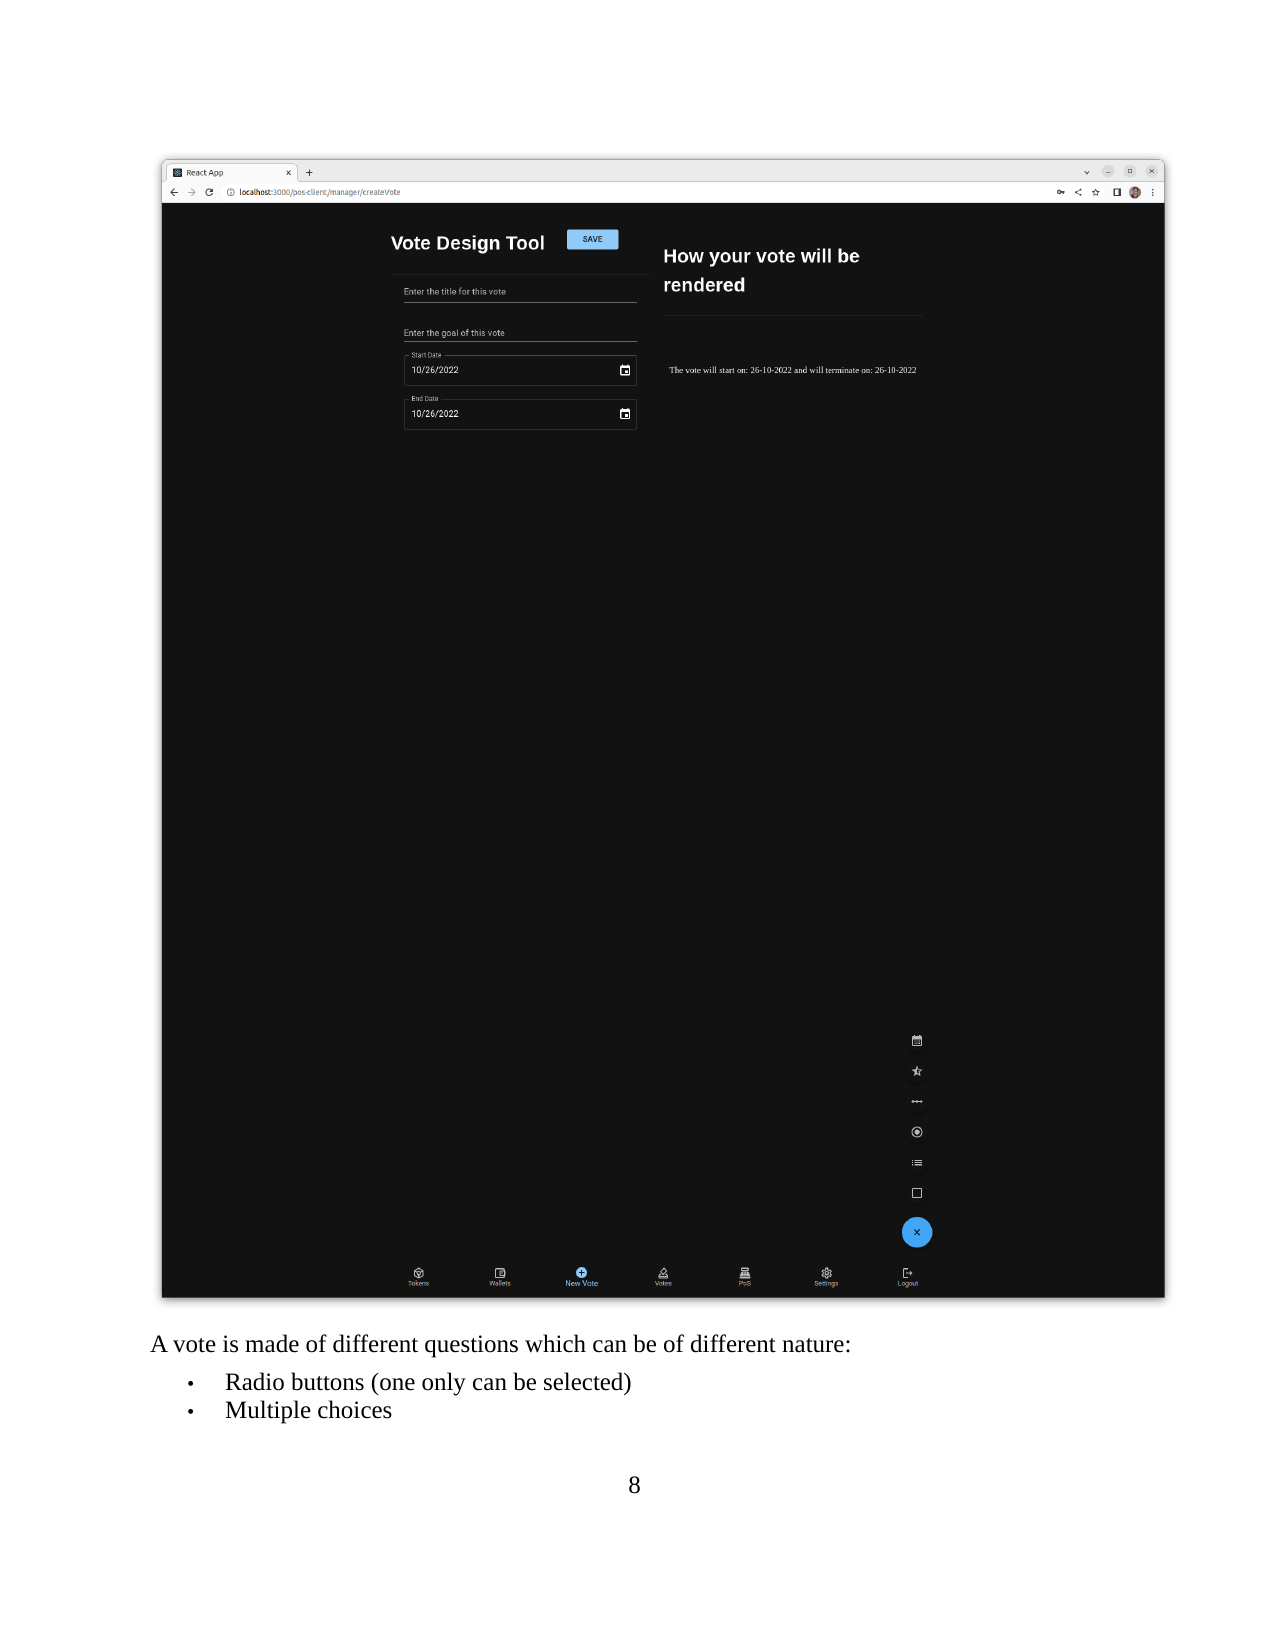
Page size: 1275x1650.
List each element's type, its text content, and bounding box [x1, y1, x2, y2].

text A vote is made of different questions which can be of different nature: [150, 1329, 1125, 1358]
list Radio buttons (one only can be selected) [187, 1367, 1125, 1395]
picture [150, 150, 1176, 1311]
list Multiple choices [187, 1395, 1125, 1424]
